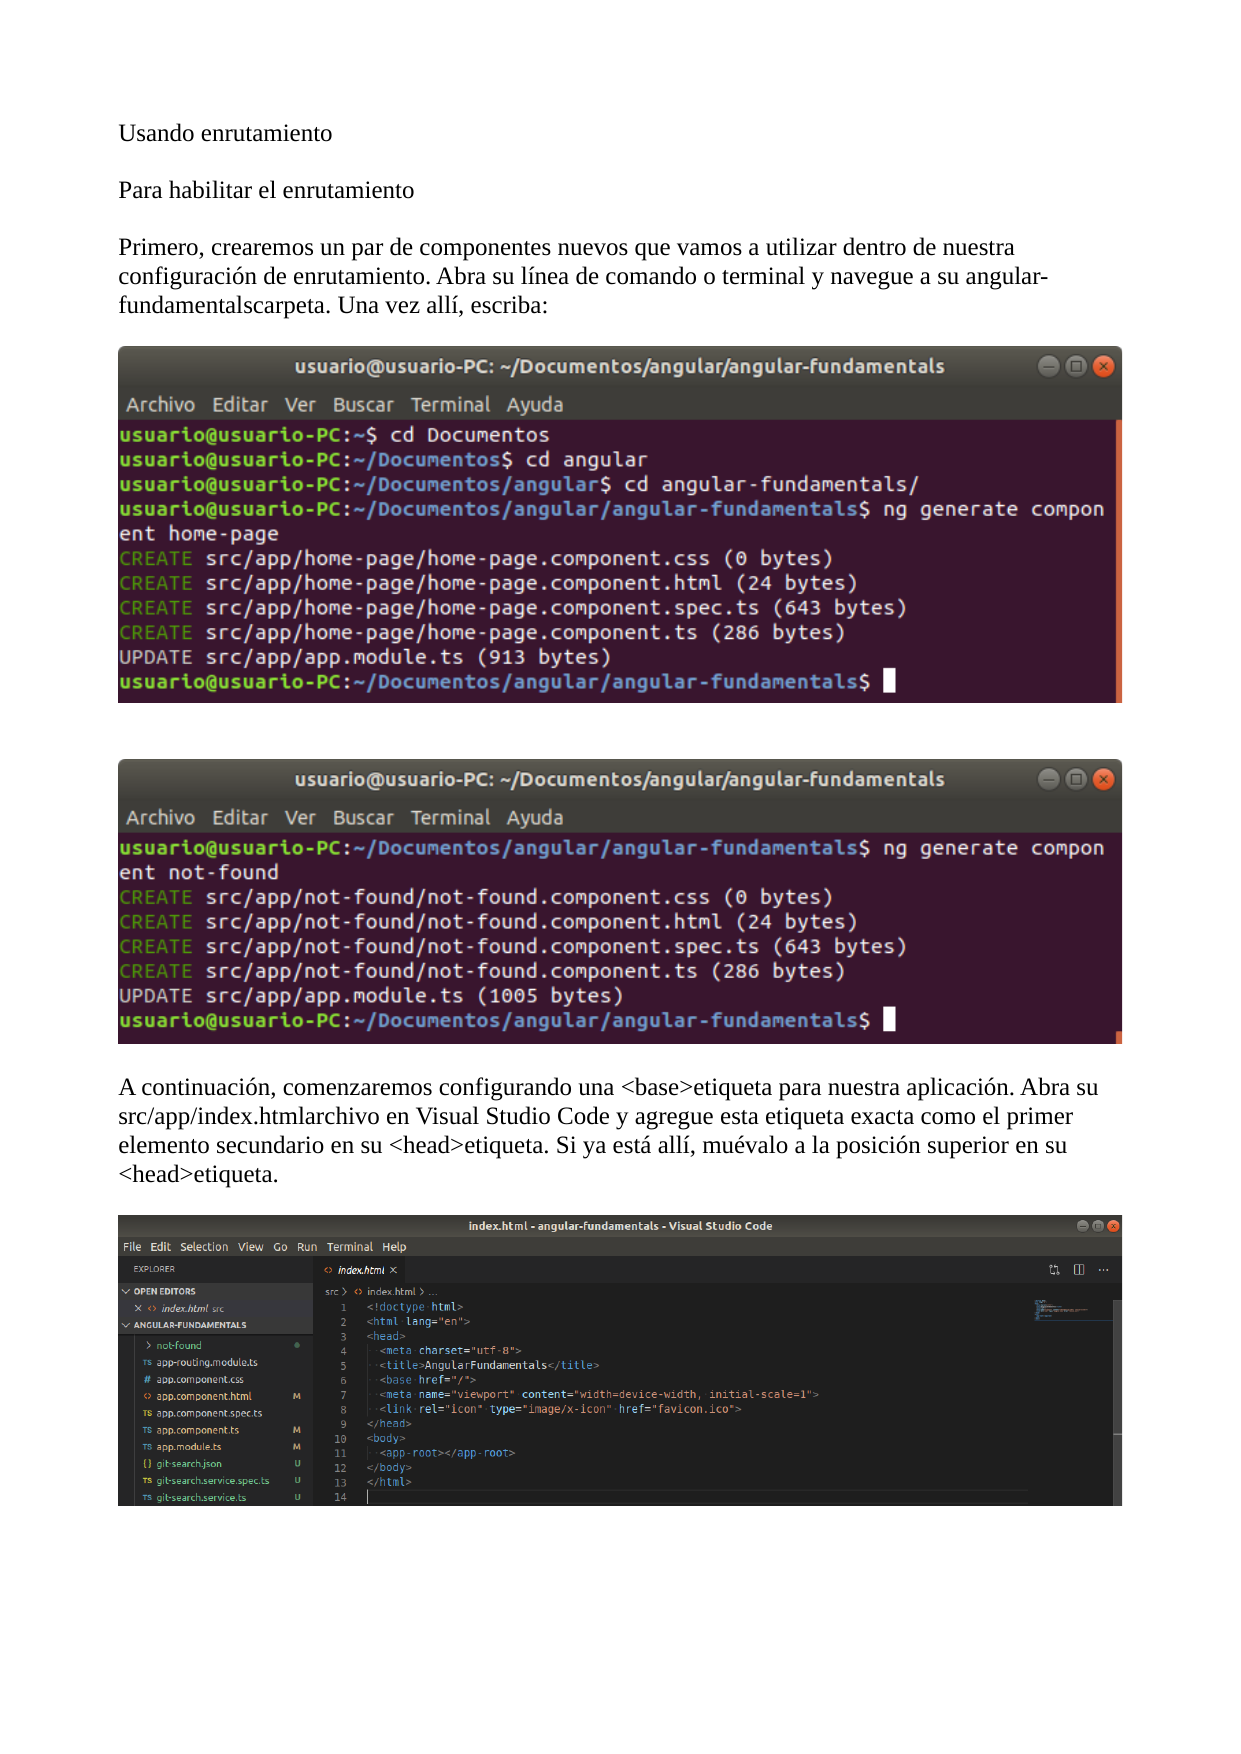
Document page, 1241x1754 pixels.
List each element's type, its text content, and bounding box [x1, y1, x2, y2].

text Usando enrutamiento [118, 118, 1122, 147]
text Primero, crearemos un par de componentes nuevos que vamos a utilizar dentro de nuestra configuración de enrutamiento. Abra su línea de comando o terminal y navegue a su angular-fundamentalscarpeta. Una vez allí, escriba: [118, 232, 1122, 318]
picture [118, 346, 1123, 703]
picture [118, 759, 1123, 1044]
text A continuación, comenzaremos configurando una <base>etiqueta para nuestra aplicación. Abra su src/app/index.htmlarchivo en Visual Studio Code y agregue esta etiqueta exacta como el primer elemento secundario en su <head>etiqueta. Si ya está allí, muévalo a la posición superior en su <head>etiqueta. [118, 1072, 1122, 1187]
text Para habilitar el enrutamiento [118, 175, 1122, 204]
picture [118, 1215, 1123, 1506]
